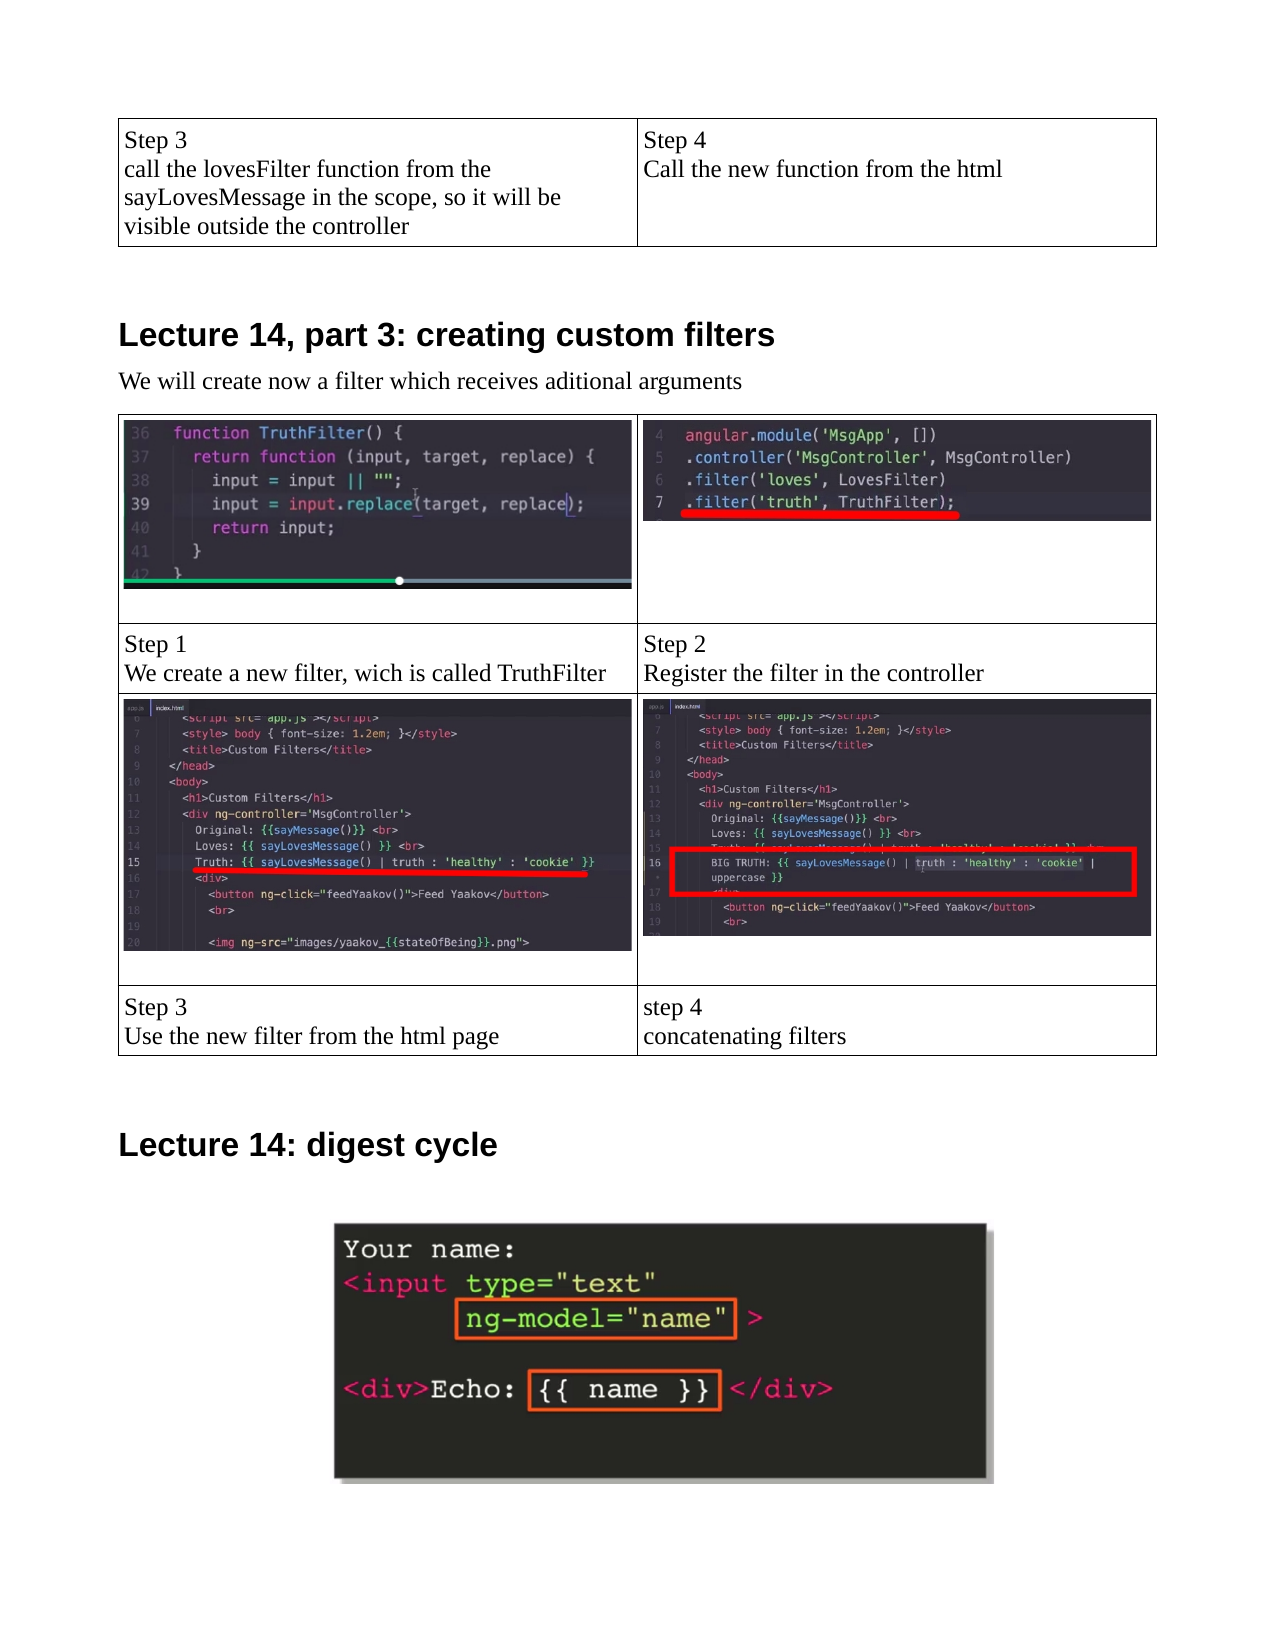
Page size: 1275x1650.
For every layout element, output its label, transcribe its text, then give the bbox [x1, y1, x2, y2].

table_header [638, 415, 1156, 623]
subtitle Lecture 14, part 3: creating custom filters [118, 315, 1157, 354]
picture [643, 420, 1152, 521]
picture [123, 699, 632, 951]
picture [643, 699, 1152, 936]
table_cell Step 3 Use the new filter from the html page [119, 986, 637, 1055]
table_cell Step 4 Call the new function from the html [638, 119, 1156, 246]
table_cell [638, 694, 1156, 985]
table_cell Step 1 We create a new filter, wich is called TruthFilter [119, 624, 637, 693]
subtitle Lecture 14: digest cycle [118, 1125, 1157, 1163]
table_cell step 4 concatenating filters [638, 986, 1156, 1055]
table_cell Step 3 call the lovesFilter function from the sayLovesMessage in the scope, so it will be visible outside the controller [119, 119, 637, 246]
text We will create now a filter which receives aditional arguments [118, 366, 1157, 395]
picture [329, 1219, 995, 1484]
table_cell Step 2 Register the filter in the controller [638, 624, 1156, 693]
picture [123, 420, 632, 589]
table_header [119, 415, 637, 623]
table_cell [119, 694, 637, 985]
